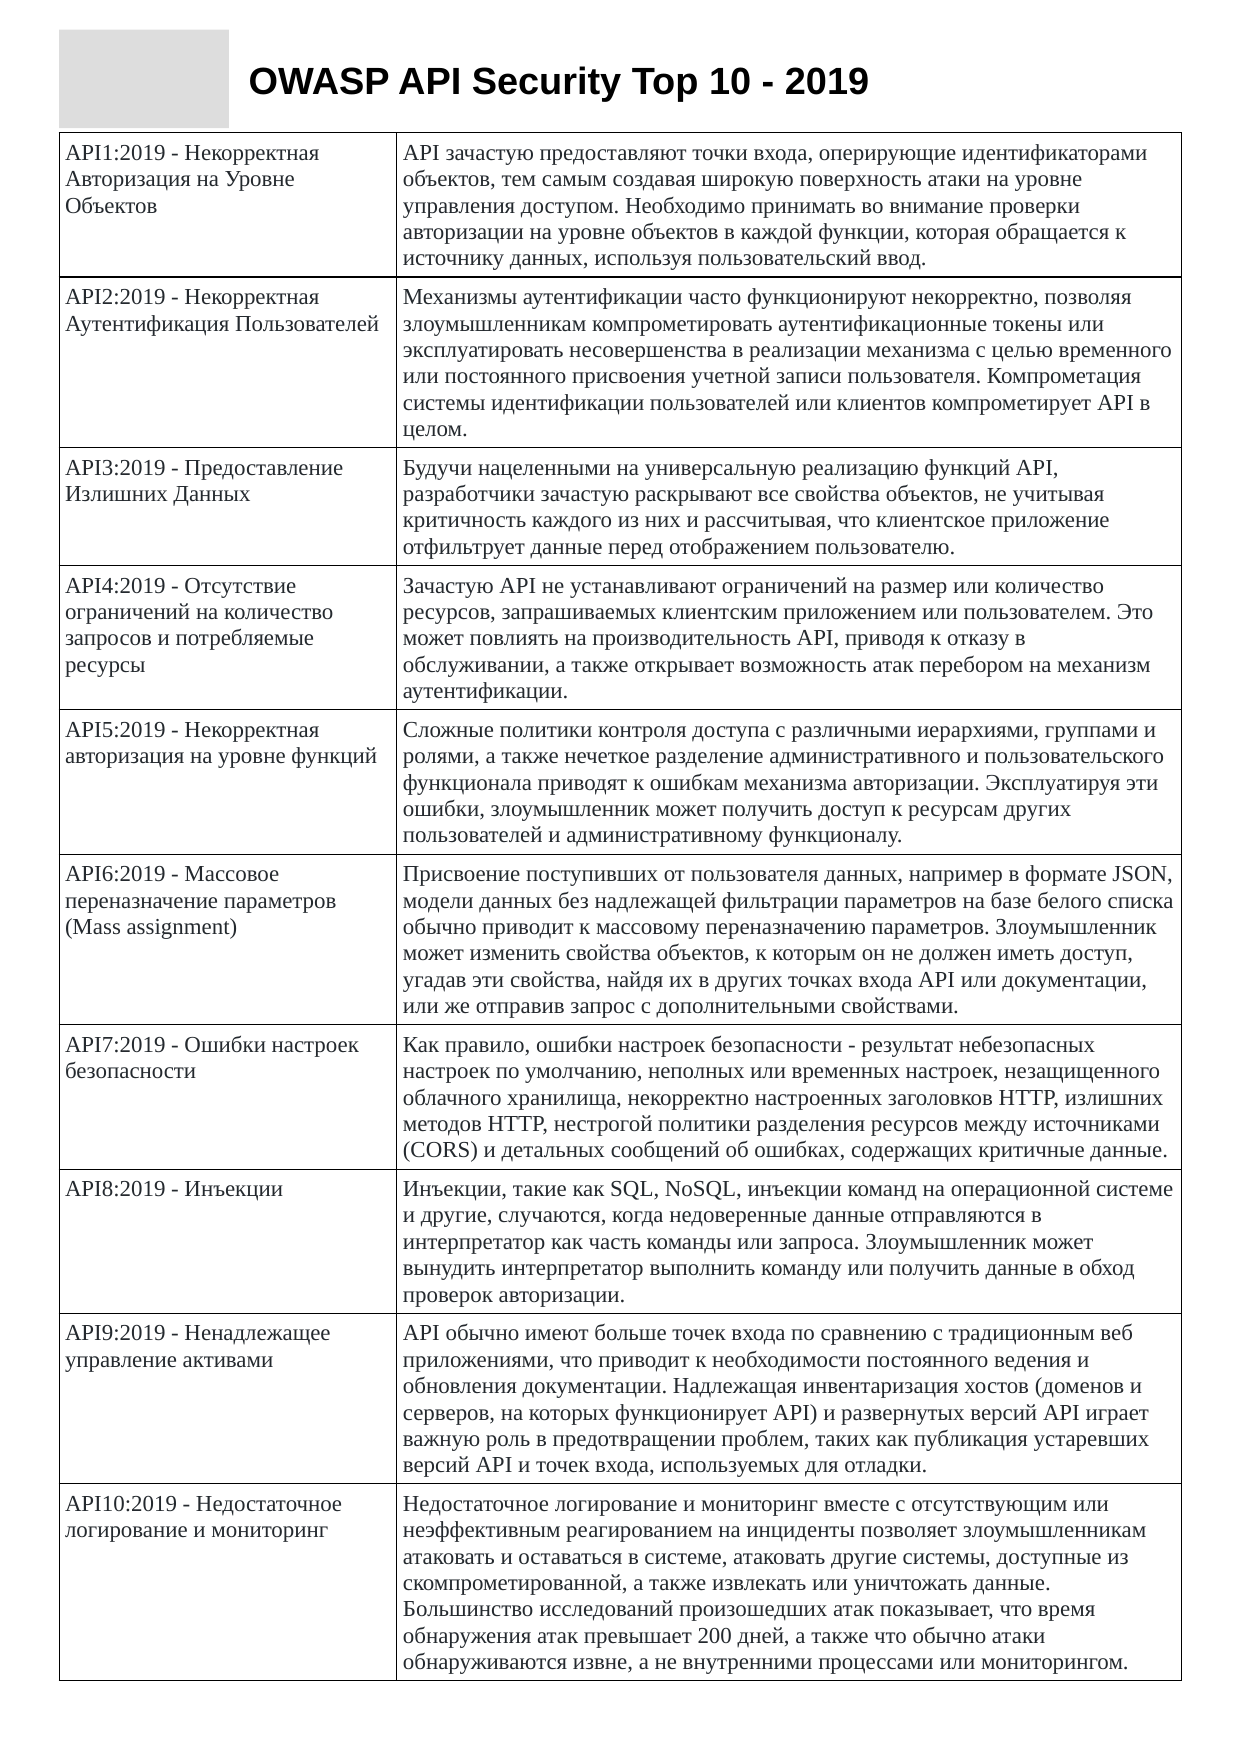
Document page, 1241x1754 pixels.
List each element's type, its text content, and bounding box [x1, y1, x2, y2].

table_cell Будучи нацеленными на универсальную реализацию функций API, разработчики зачастую раскрывают все свойства объектов, не учитывая критичность каждого из них и рассчитывая, что клиентское приложение отфильтрует данные перед отображением пользователю. [397, 448, 1181, 565]
table_cell API9:2019 - Ненадлежащее управление активами [60, 1314, 396, 1483]
table_cell API10:2019 - Недостаточное логирование и мониторинг [60, 1484, 396, 1680]
table_cell API2:2019 - Некорректная Аутентификация Пользователей [60, 278, 396, 447]
table_cell API8:2019 - Инъекции [60, 1170, 396, 1313]
table_cell Присвоение поступивших от пользователя данных, например в формате JSON, модели данных без надлежащей фильтрации параметров на базе белого списка обычно приводит к массовому переназначению параметров. Злоумышленник может изменить свойства объектов, к которым он не должен иметь доступ, угадав эти свойства, найдя их в других точках входа API или документации, или же отправив запрос с дополнительными свойствами. [397, 855, 1181, 1024]
table_cell API5:2019 - Некорректная авторизация на уровне функций [60, 710, 396, 853]
table_cell API3:2019 - Предоставление Излишних Данных [60, 448, 396, 565]
table_header API1:2019 - Некорректная Авторизация на Уровне Объектов [60, 133, 396, 276]
table_cell Как правило, ошибки настроек безопасности - результат небезопасных настроек по умолчанию, неполных или временных настроек, незащищенного облачного хранилища, некорректно настроенных заголовков HTTP, излишних методов HTTP, нестрогой политики разделения ресурсов между источниками (CORS) и детальных сообщений об ошибках, содержащих критичные данные. [397, 1025, 1181, 1168]
table_cell API обычно имеют больше точек входа по сравнению с традиционным веб приложениями, что приводит к необходимости постоянного ведения и обновления документации. Надлежащая инвентаризация хостов (доменов и серверов, на которых функционирует API) и развернутых версий API играет важную роль в предотвращении проблем, таких как публикация устаревших версий API и точек входа, используемых для отладки. [397, 1314, 1181, 1483]
table_cell API4:2019 - Отсутствие ограничений на количество запросов и потребляемые ресурсы [60, 566, 396, 709]
table_cell API6:2019 - Массовое переназначение параметров (Mass assignment) [60, 855, 396, 1024]
table_cell Сложные политики контроля доступа с различными иерархиями, группами и ролями, а также нечеткое разделение административного и пользовательского функционала приводят к ошибкам механизма авторизации. Эксплуатируя эти ошибки, злоумышленник может получить доступ к ресурсам других пользователей и административному функционалу. [397, 710, 1181, 853]
table_cell Механизмы аутентификации часто функционируют некорректно, позволяя злоумышленникам компрометировать аутентификационные токены или эксплуатировать несовершенства в реализации механизма с целью временного или постоянного присвоения учетной записи пользователя. Компрометация системы идентификации пользователей или клиентов компрометирует API в целом. [397, 278, 1181, 447]
table_cell Инъекции, такие как SQL, NoSQL, инъекции команд на операционной системе и другие, случаются, когда недоверенные данные отправляются в интерпретатор как часть команды или запроса. Злоумышленник может вынудить интерпретатор выполнить команду или получить данные в обход проверок авторизации. [397, 1170, 1181, 1313]
table_cell Зачастую API не устанавливают ограничений на размер или количество ресурсов, запрашиваемых клиентским приложением или пользователем. Это может повлиять на производительность API, приводя к отказу в обслуживании, а также открывает возможность атак перебором на механизм аутентификации. [397, 566, 1181, 709]
table_cell API7:2019 - Ошибки настроек безопасности [60, 1025, 396, 1168]
table_cell Недостаточное логирование и мониторинг вместе с отсутствующим или неэффективным реагированием на инциденты позволяет злоумышленникам атаковать и оставаться в системе, атаковать другие системы, доступные из скомпрометированной, а также извлекать или уничтожать данные. Большинство исследований произошедших атак показывает, что время обнаружения атак превышает 200 дней, а также что обычно атаки обнаруживаются извне, а не внутренними процессами или мониторингом. [397, 1484, 1181, 1680]
table_header API зачастую предоставляют точки входа, оперирующие идентификаторами объектов, тем самым создавая широкую поверхность атаки на уровне управления доступом. Необходимо принимать во внимание проверки авторизации на уровне объектов в каждой функции, которая обращается к источнику данных, используя пользовательский ввод. [397, 133, 1181, 276]
